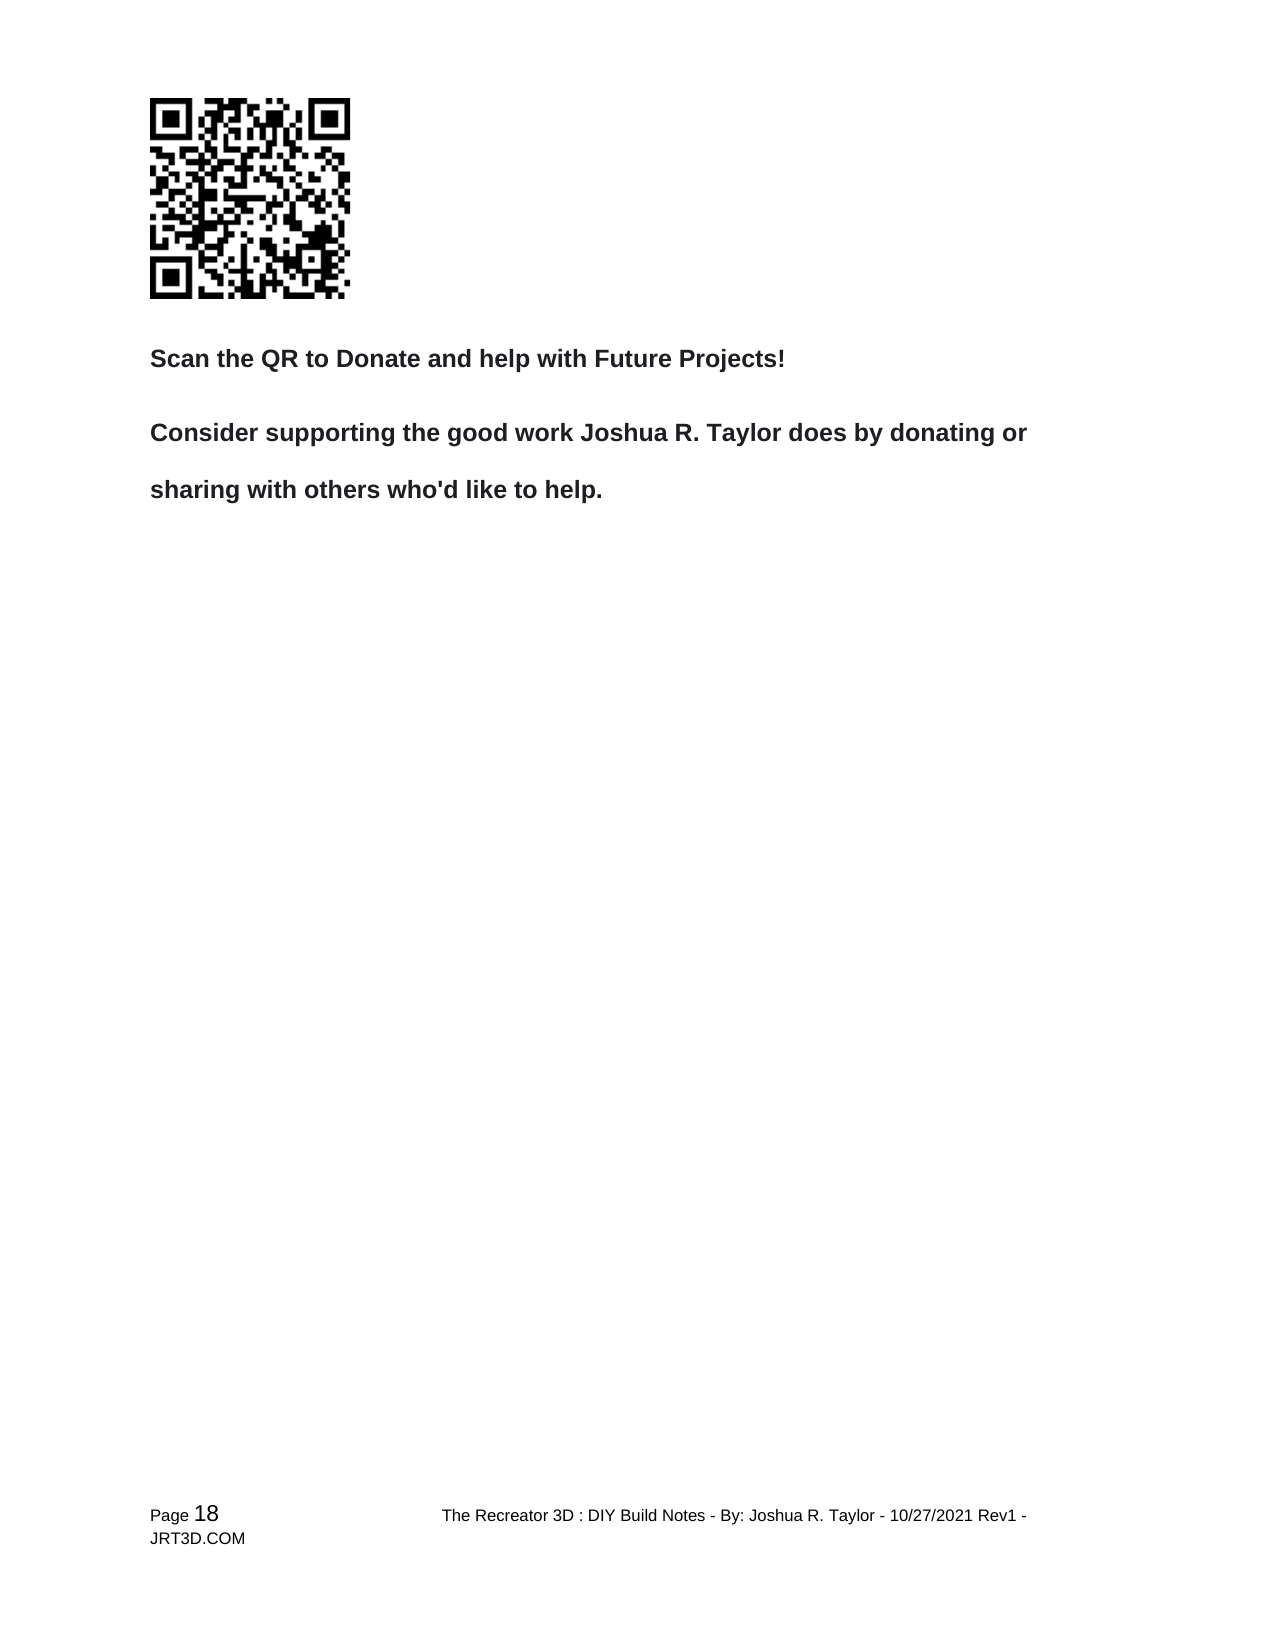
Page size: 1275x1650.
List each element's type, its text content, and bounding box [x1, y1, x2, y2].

text Consider supporting the good work Joshua R. Taylor does by donating or sharing with others who'd like to help. [150, 418, 1125, 504]
text Scan the QR to Donate and help with Future Projects! [150, 344, 1125, 373]
